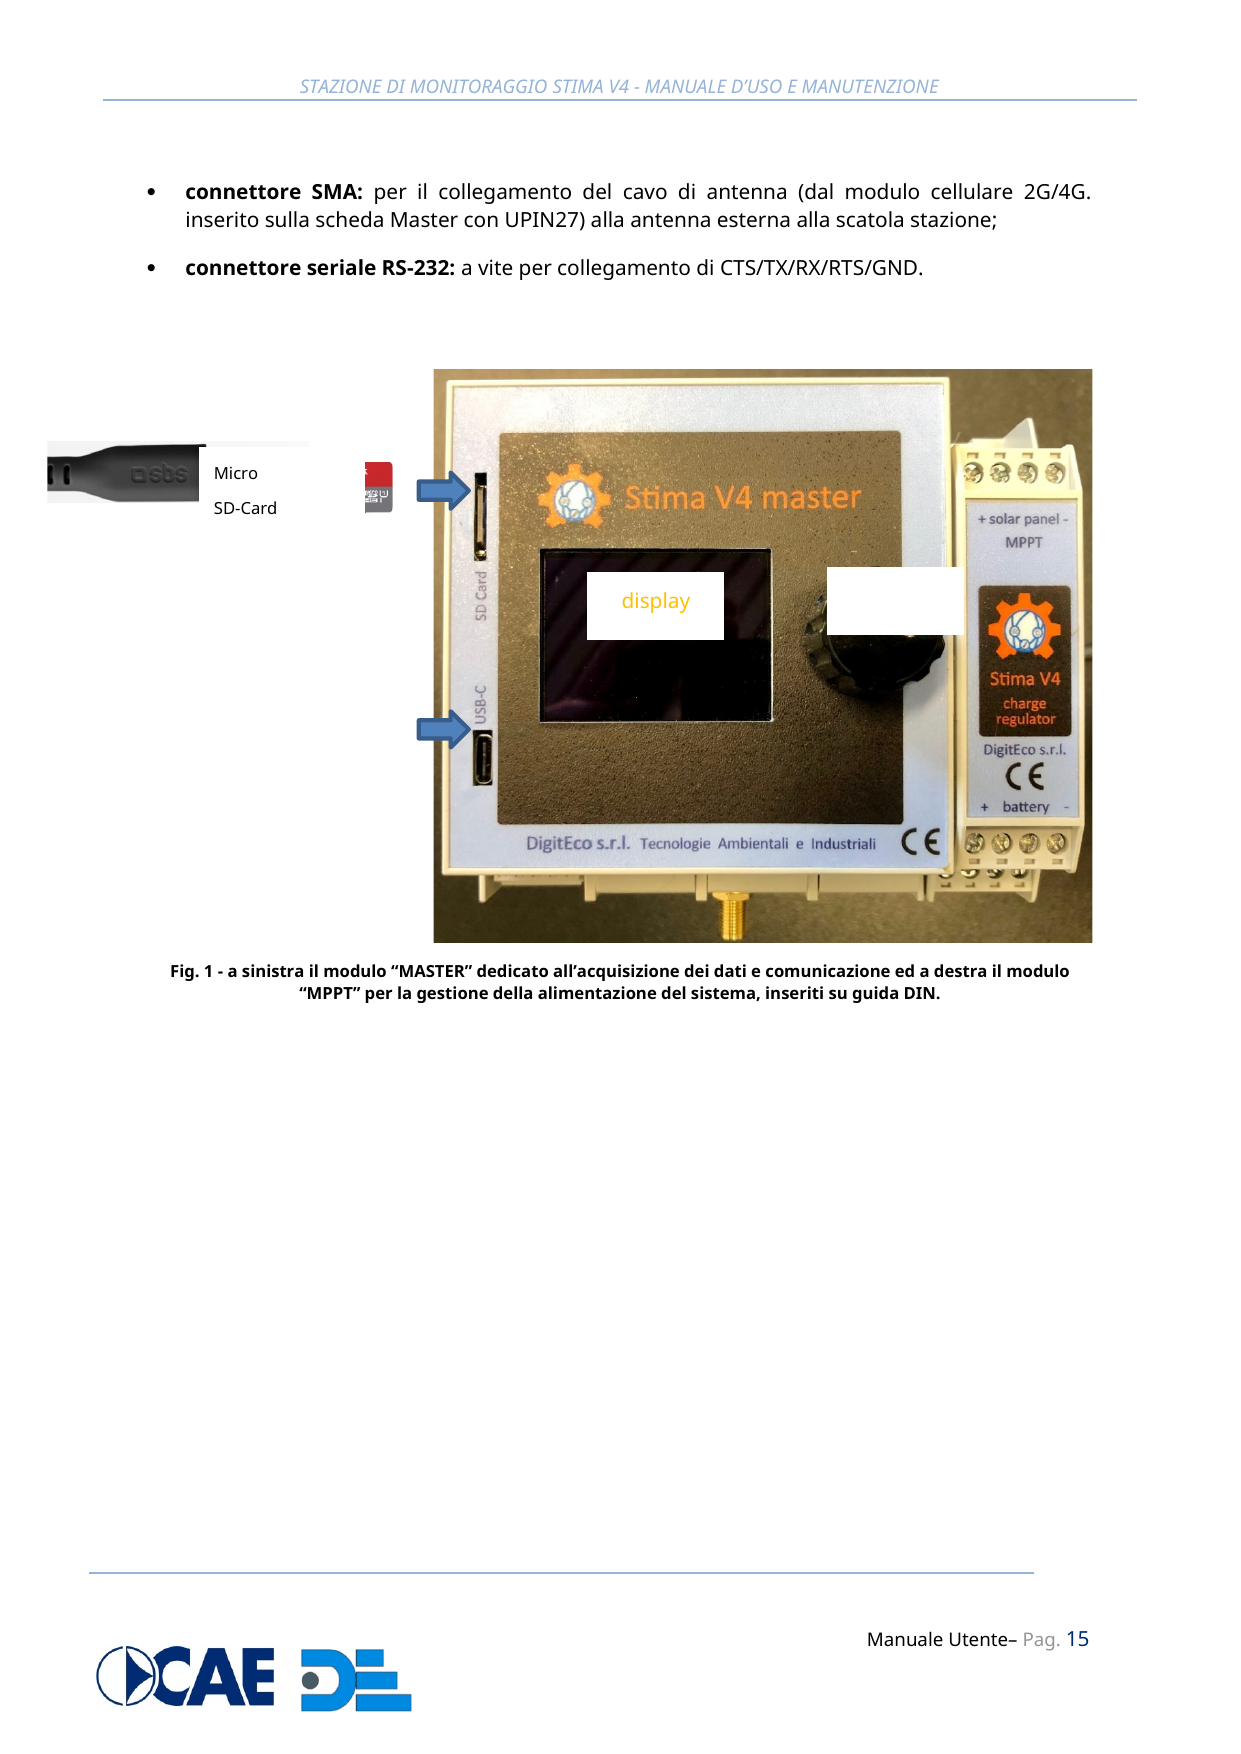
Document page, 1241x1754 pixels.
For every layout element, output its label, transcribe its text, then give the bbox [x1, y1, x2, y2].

text Fig. 1 - a sinistra il modulo “MASTER” dedicato all’acquisizione dei dati e comunicazione ed a destra il modulo “MPPT” per la gestione della alimentazione del sistema, inseriti su guida DIN. [148, 959, 1092, 1005]
text SD-Card [214, 496, 350, 519]
text encoder [842, 581, 949, 610]
list connettore SMA: per il collegamento del cavo di antenna (dal modulo cellulare 2G/4G. inserito sulla scheda Master con UPIN27) alla antenna esterna alla scatola stazione; [148, 177, 1092, 234]
text Micro [214, 461, 350, 484]
text display [602, 586, 709, 615]
list connettore seriale RS-232: a vite per collegamento di CTS/TX/RX/RTS/GND. [148, 253, 1092, 281]
